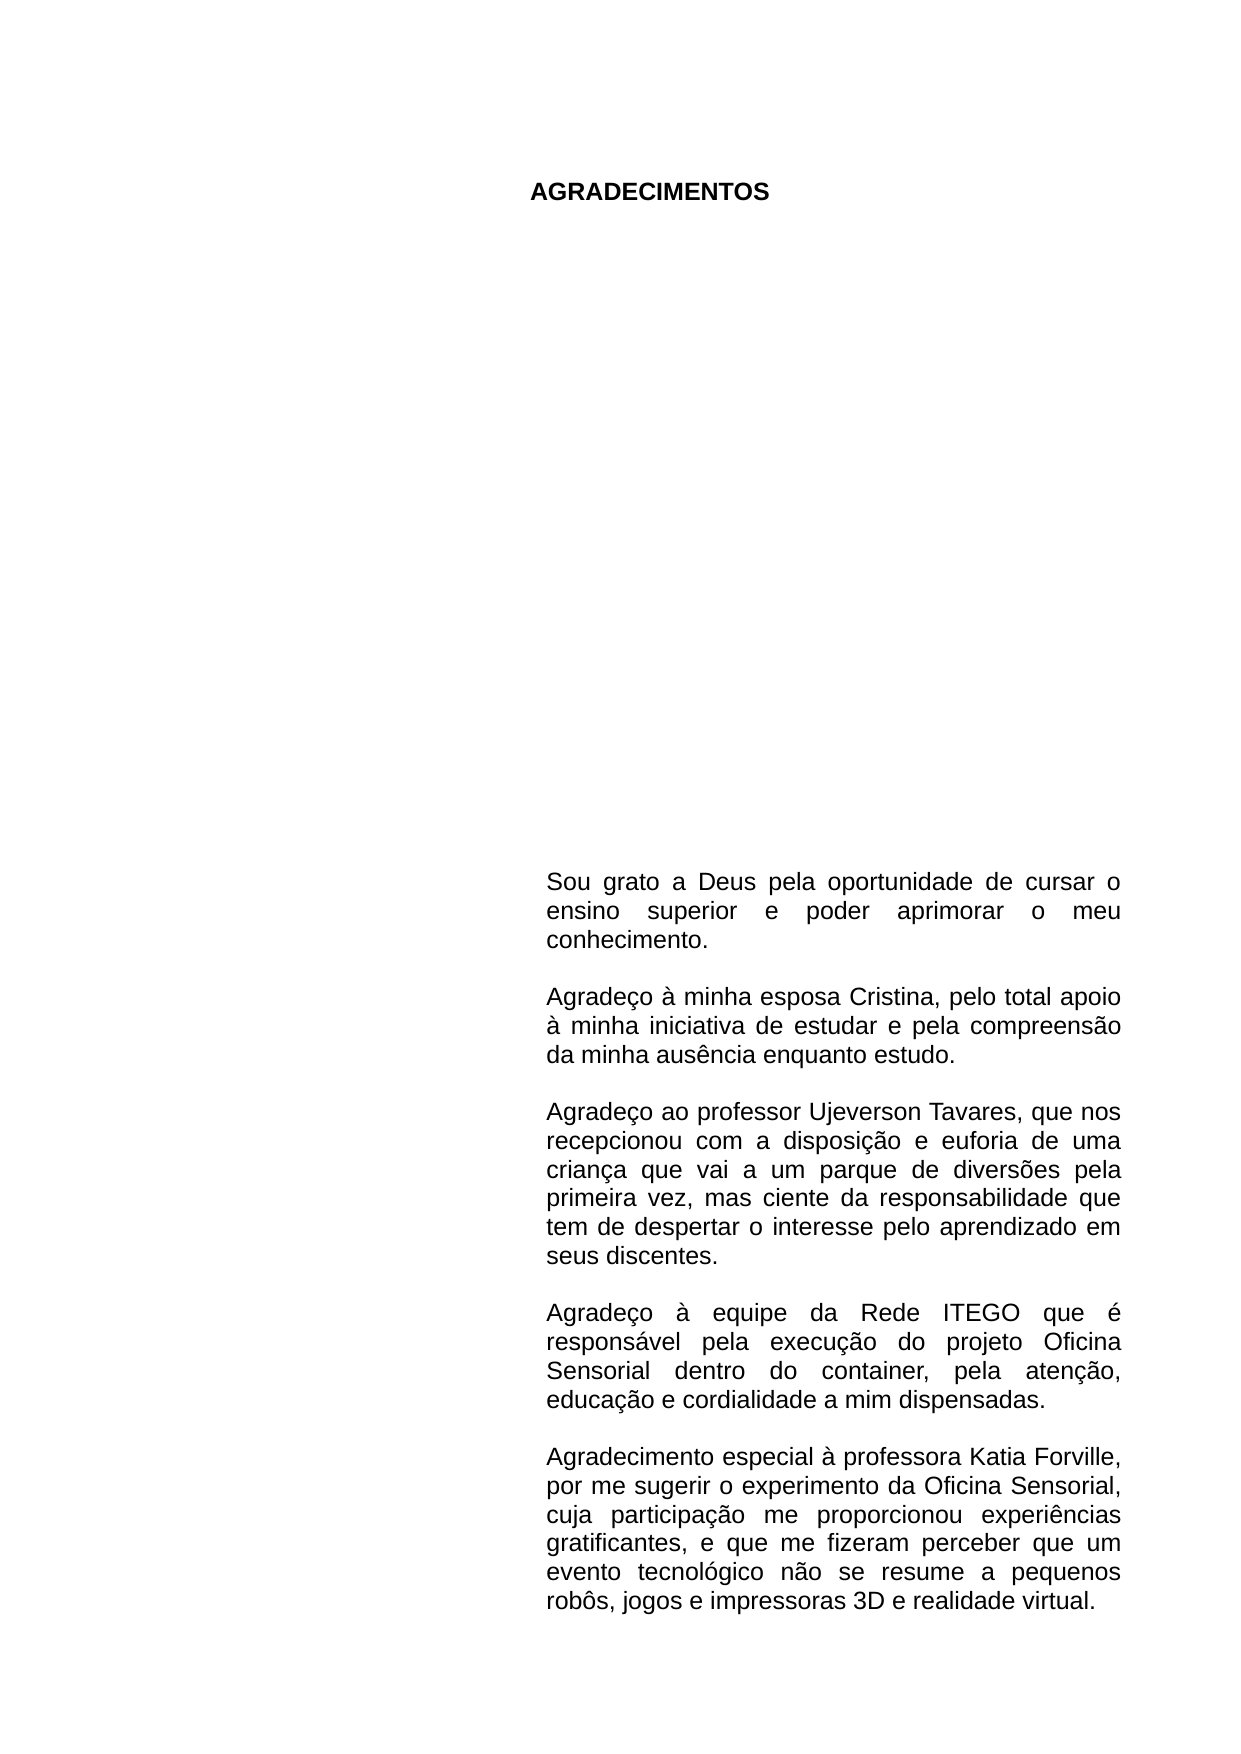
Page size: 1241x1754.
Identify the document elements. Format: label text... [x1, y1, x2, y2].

text AGRADECIMENTOS [177, 177, 1122, 206]
text Sou grato a Deus pela oportunidade de cursar o ensino superior e poder aprimorar o meu conhecimento. [546, 867, 1122, 953]
text Agradecimento especial à professora Katia Forville, por me sugerir o experimento da Oficina Sensorial, cuja participação me proporcionou experiências gratificantes, e que me fizeram perceber que um evento tecnológico não se resume a pequenos robôs, jogos e impressoras 3D e realidade virtual. [546, 1442, 1122, 1615]
text Agradeço ao professor Ujeverson Tavares, que nos recepcionou com a disposição e euforia de uma criança que vai a um parque de diversões pela primeira vez, mas ciente da responsabilidade que tem de despertar o interesse pelo aprendizado em seus discentes. [546, 1097, 1122, 1270]
text Agradeço à equipe da Rede ITEGO que é responsável pela execução do projeto Oficina Sensorial dentro do container, pela atenção, educação e cordialidade a mim dispensadas. [546, 1298, 1122, 1413]
text Agradeço à minha esposa Cristina, pelo total apoio à minha iniciativa de estudar e pela compreensão da minha ausência enquanto estudo. [546, 982, 1122, 1068]
